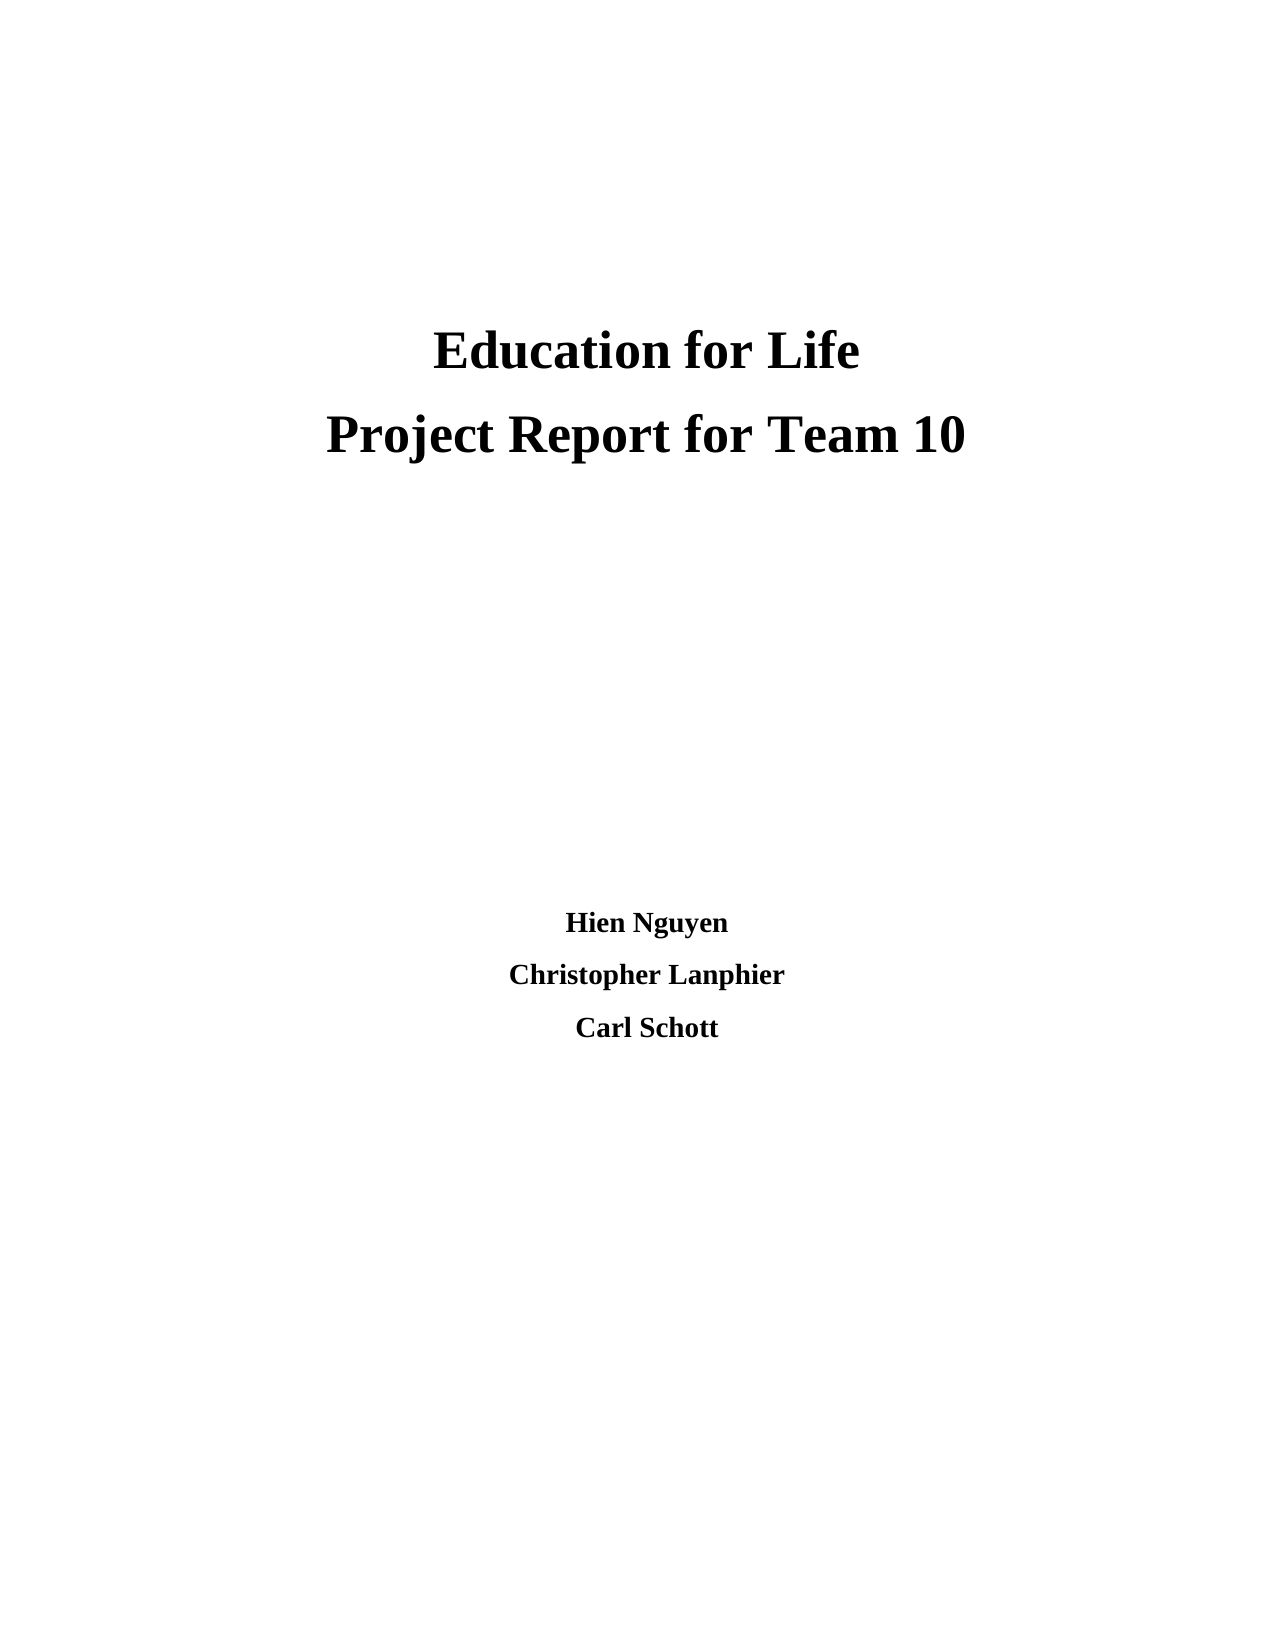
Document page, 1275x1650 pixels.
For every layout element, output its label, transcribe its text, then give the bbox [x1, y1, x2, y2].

text Christopher Lanphier [141, 957, 1153, 991]
text Carl Schott [141, 1010, 1153, 1044]
text Education for Life [141, 318, 1153, 380]
text Hien Nguyen [141, 905, 1153, 938]
text Project Report for Team 10 [141, 402, 1153, 464]
